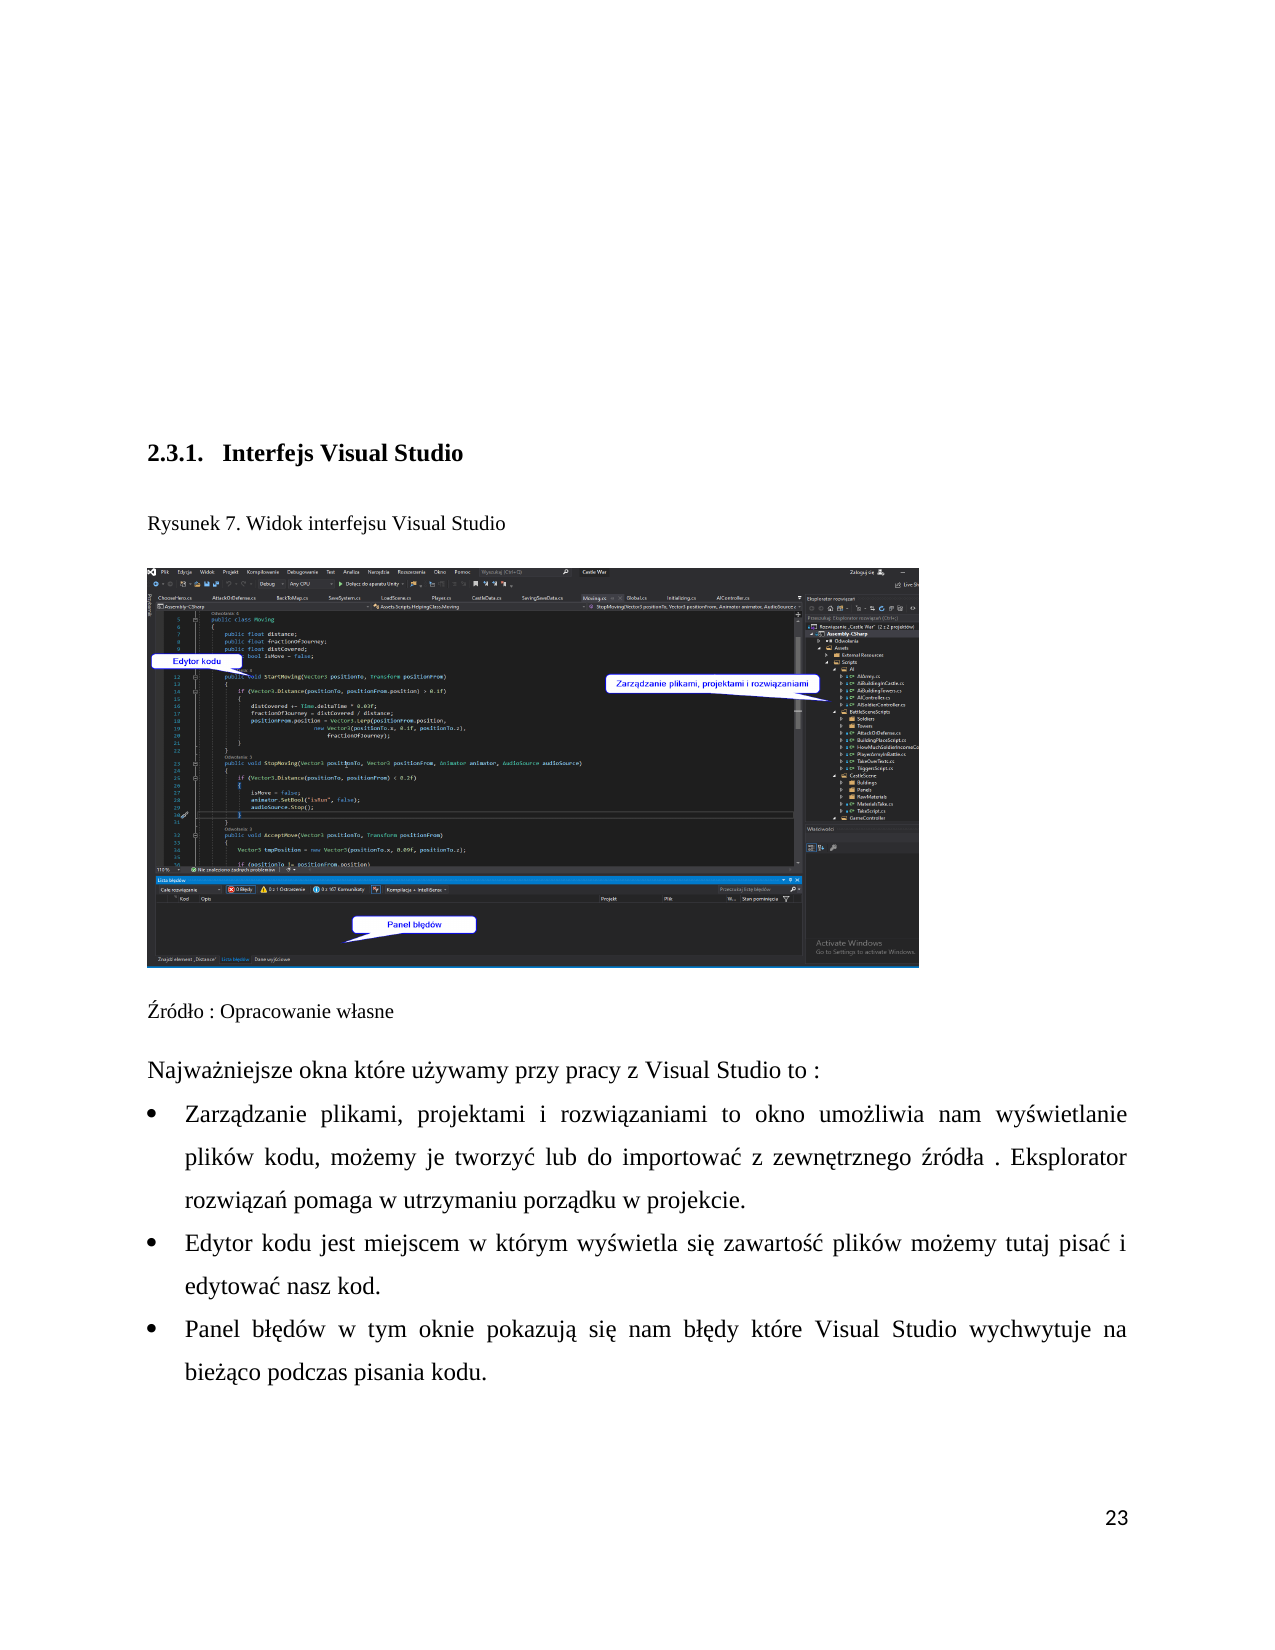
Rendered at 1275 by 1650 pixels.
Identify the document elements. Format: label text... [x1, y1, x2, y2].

list Edytor kodu jest miejscem w którym wyświetla się zawartość plików możemy tutaj pisać i edytować nasz kod. [147, 1228, 1128, 1300]
text Najważniejsze okna które używamy przy pracy z Visual Studio to : [147, 1056, 1128, 1084]
list Panel błędów w tym oknie pokazują się nam błędy które Visual Studio wychwytuje na bieżąco podczas pisania kodu. [147, 1314, 1128, 1386]
text Rysunek 7. Widok interfejsu Visual Studio [147, 511, 1128, 535]
list Interfejs Visual Studio [147, 438, 1128, 467]
list Zarządzanie plikami, projektami i rozwiązaniami to okno umożliwia nam wyświetlanie plików kodu, możemy je tworzyć lub do importować z zewnętrznego źródła . Eksplorator rozwiązań pomaga w utrzymaniu porządku w projekcie. [147, 1099, 1128, 1214]
text Źródło : Opracowanie własne [147, 999, 1128, 1023]
